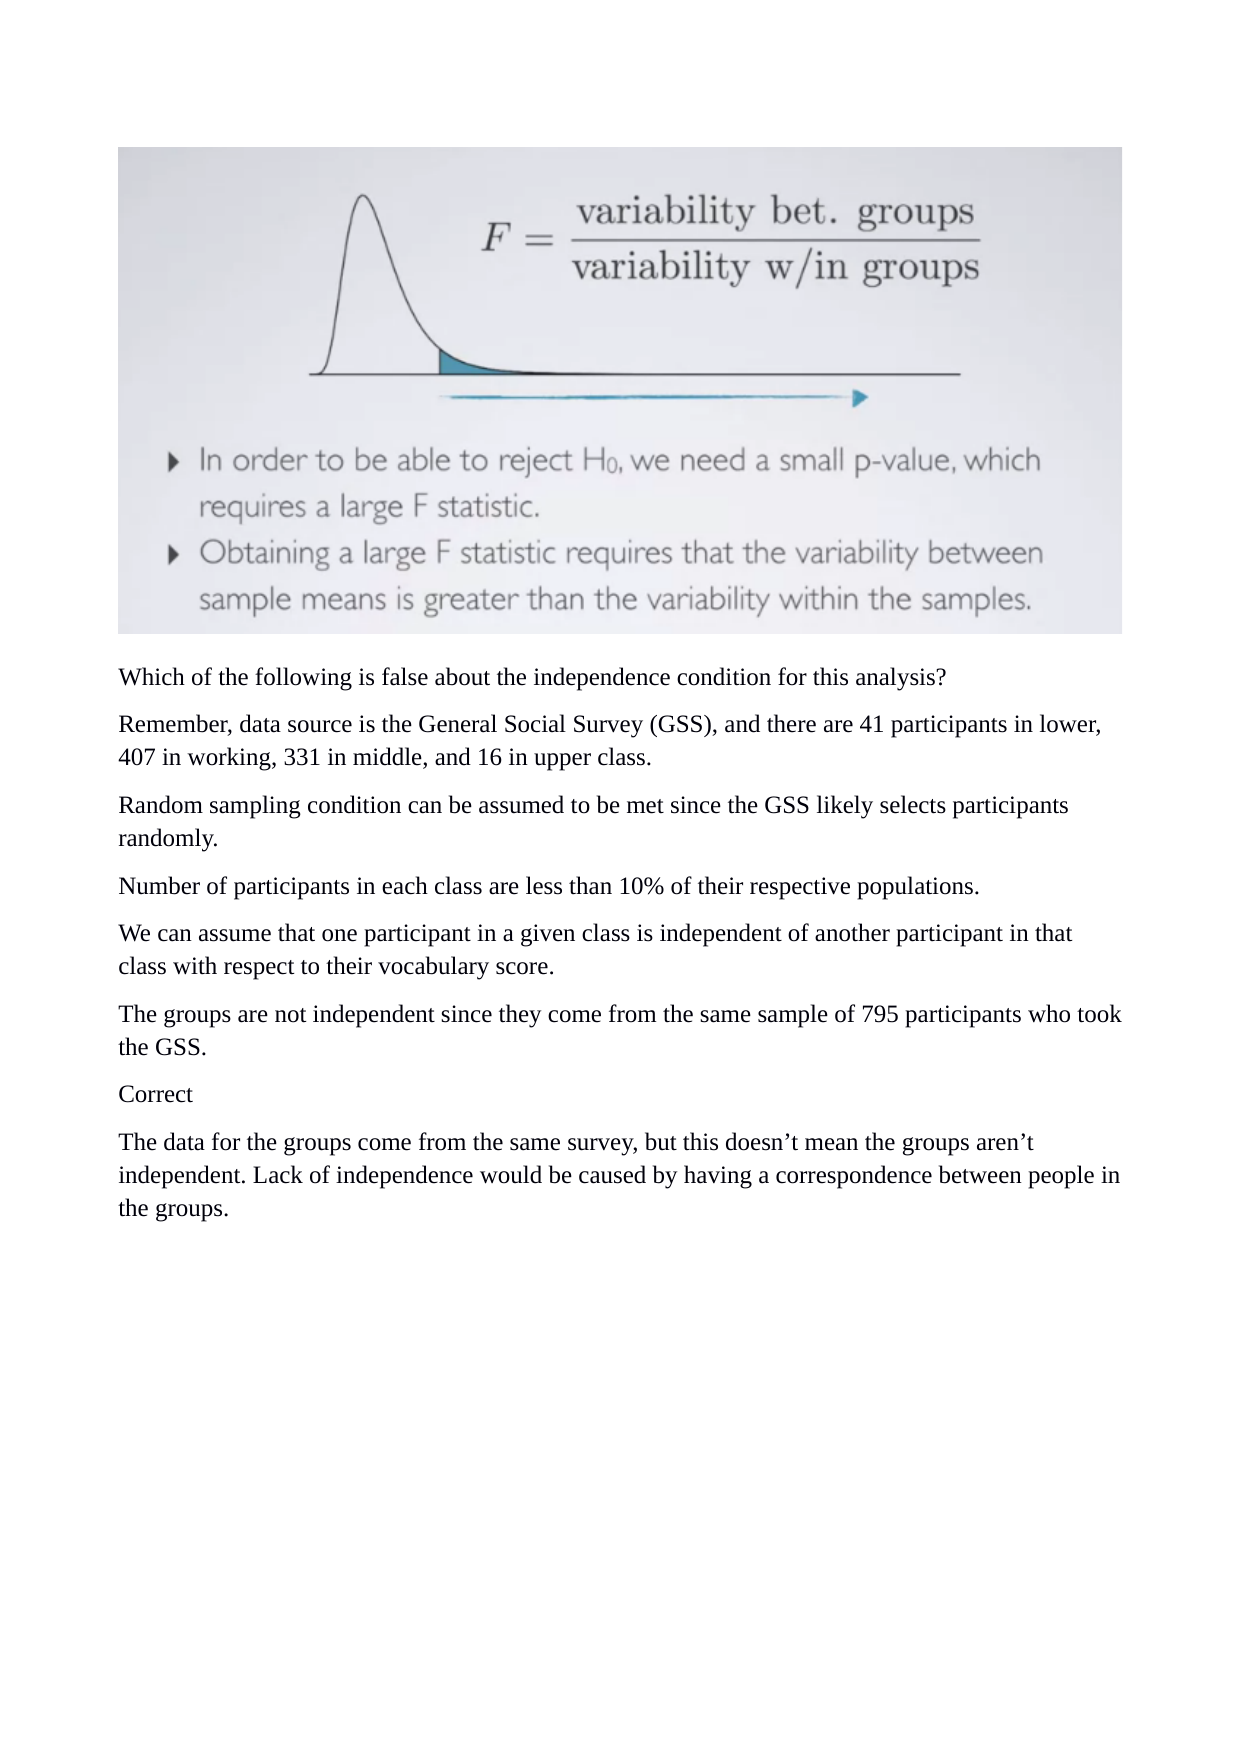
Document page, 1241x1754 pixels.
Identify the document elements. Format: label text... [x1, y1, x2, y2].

text Correct [118, 1079, 1122, 1108]
text Which of the following is false about the independence condition for this analysis? [118, 662, 1122, 691]
text Random sampling condition can be assumed to be met since the GSS likely selects participants randomly. [118, 790, 1122, 852]
picture [118, 147, 1123, 634]
text The groups are not independent since they come from the same sample of 795 participants who took the GSS. [118, 999, 1122, 1061]
text Number of participants in each class are less than 10% of their respective populations. [118, 871, 1122, 899]
text We can assume that one participant in a given class is independent of another participant in that class with respect to their vocabulary score. [118, 918, 1122, 980]
text Remember, data source is the General Social Survey (GSS), and there are 41 participants in lower, 407 in working, 331 in middle, and 16 in upper class. [118, 709, 1122, 771]
text The data for the groups come from the same survey, but this doesn’t mean the groups aren’t independent. Lack of independence would be caused by having a correspondence between people in the groups. [118, 1127, 1122, 1222]
